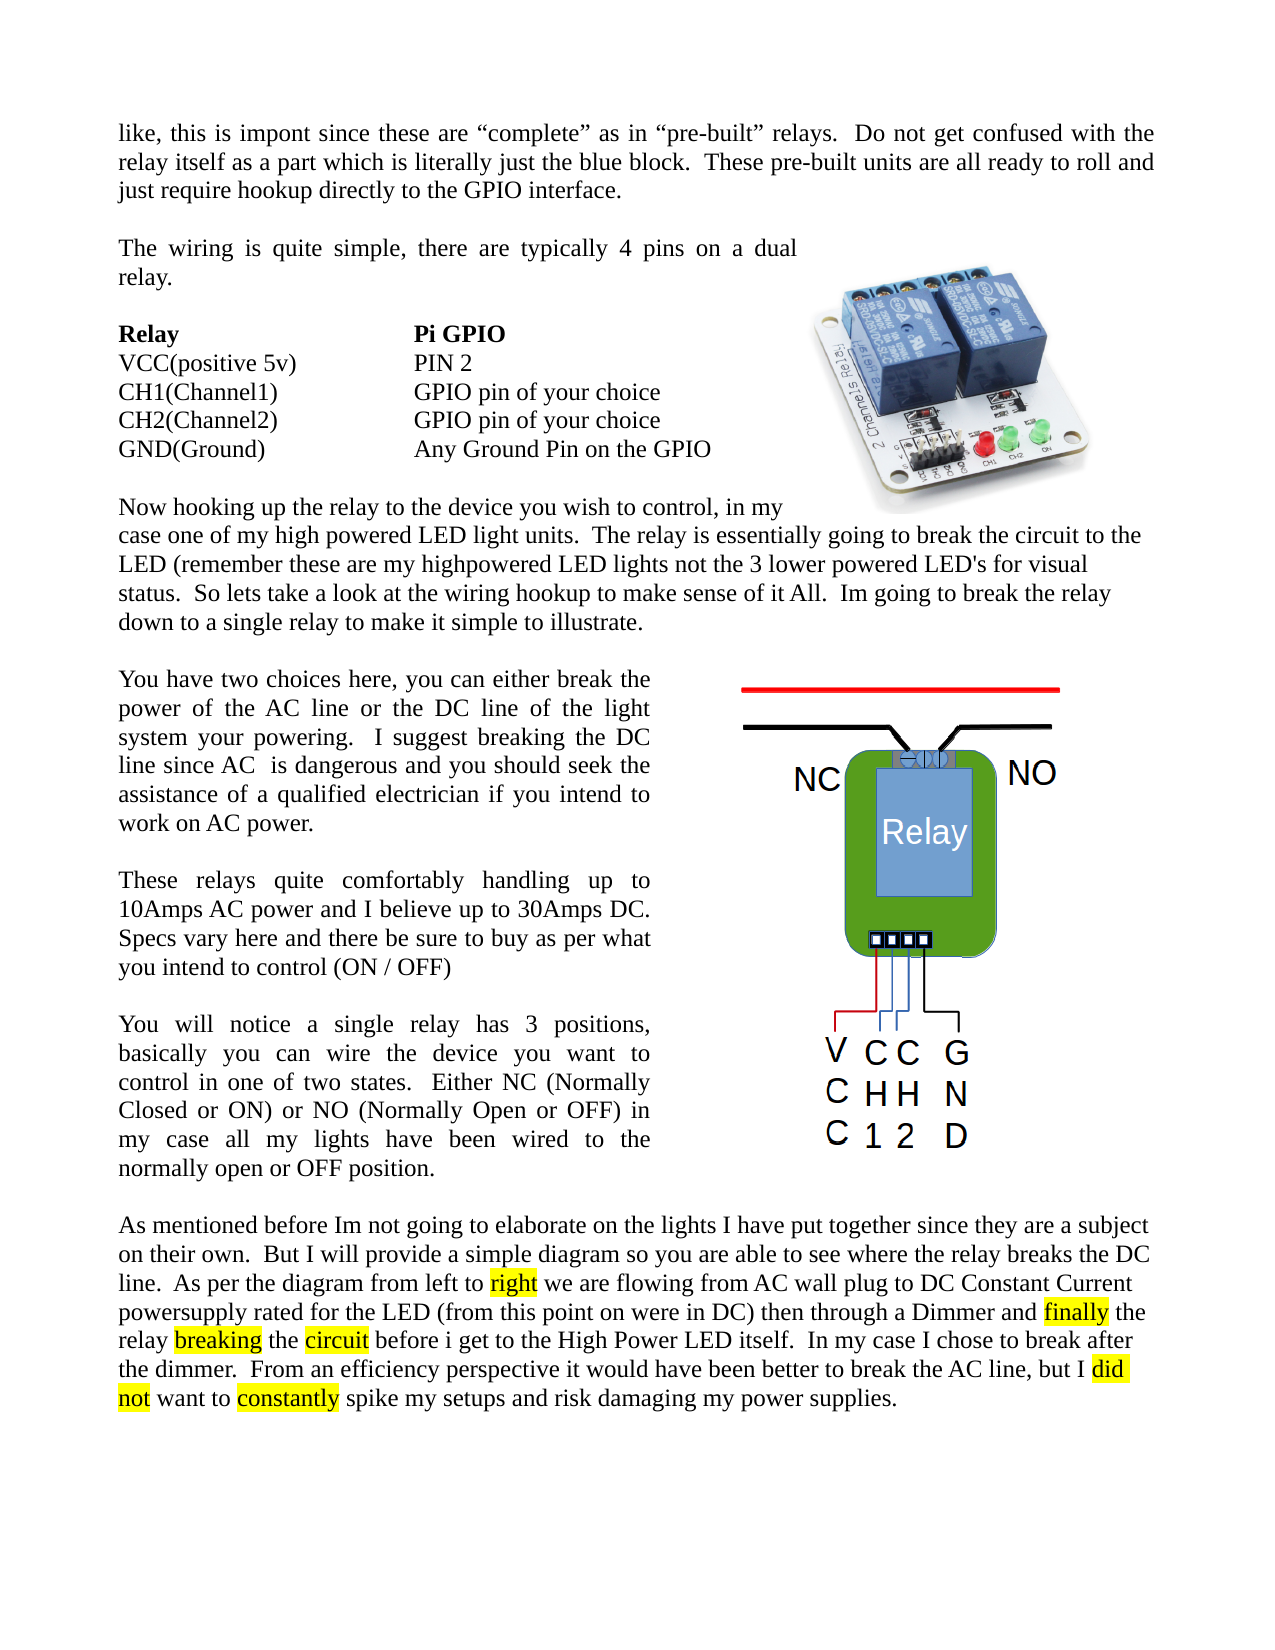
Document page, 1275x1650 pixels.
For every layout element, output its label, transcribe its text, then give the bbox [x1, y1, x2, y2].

text As mentioned before Im not going to elaborate on the lights I have put together since they are a subject on their own. But I will provide a simple diagram so you are able to see where the relay breaks the DC line. As per the diagram from left to right we are flowing from AC wall plug to DC Constant Current powersupply rated for the LED (from this point on were in DC) then through a Dimmer and finally the relay breaking the circuit before i get to the High Power LED itself. In my case I chose to break after the dimmer. From an efficiency perspective it would have been better to break the AC line, but I did not want to constantly spike my setups and risk damaging my power supplies. [118, 1211, 1157, 1412]
text You have two choices here, you can either break the power of the AC line or the DC line of the light system your powering. I suggest breaking the DC line since AC is dangerous and you should seek the assistance of a qualified electrician if you intend to work on AC power. [118, 664, 680, 837]
text CH2(Channel2) GPIO pin of your choice [118, 406, 798, 434]
text GND(Ground) Any Ground Pin on the GPIO [118, 434, 798, 463]
text [1110, 434, 1157, 463]
text [1110, 406, 1157, 434]
text [1110, 348, 1157, 377]
text You will notice a single relay has 3 positions, basically you can wire the device you want to control in one of two states. Either NC (Normally Closed or ON) or NO (Normally Open or OFF) in my case all my lights have been wired to the normally open or OFF position. [118, 1009, 1157, 1182]
text These relays quite comfortably handling up to 10Amps AC power and I believe up to 30Amps DC. Specs vary here and there be sure to buy as per what you intend to control (ON / OFF) [118, 866, 680, 981]
picture [680, 651, 1103, 1171]
text [1103, 866, 1157, 981]
text [1103, 664, 1157, 837]
text Relay Pi GPIO [118, 319, 798, 348]
text VCC(positive 5v) PIN 2 [118, 348, 798, 377]
picture [798, 259, 1110, 514]
text The wiring is quite simple, there are typically 4 pins on a dual relay. [118, 233, 1157, 291]
text Now hooking up the relay to the device you wish to control, in my case one of my high powered LED light units. The relay is essentially going to break the circuit to the LED (remember these are my highpowered LED lights not the 3 lower powered LED's for visual status. So lets take a look at the wiring hookup to make sense of it All. Im going to break the relay down to a single relay to make it simple to illustrate. [118, 492, 1157, 636]
text [1110, 319, 1157, 348]
text [1110, 377, 1157, 406]
text CH1(Channel1) GPIO pin of your choice [118, 377, 798, 406]
text like, this is impont since these are “complete” as in “pre-built” relays. Do not get confused with the relay itself as a part which is literally just the blue block. These pre-built units are all ready to roll and just require hookup directly to the GPIO interface. [118, 118, 1157, 204]
